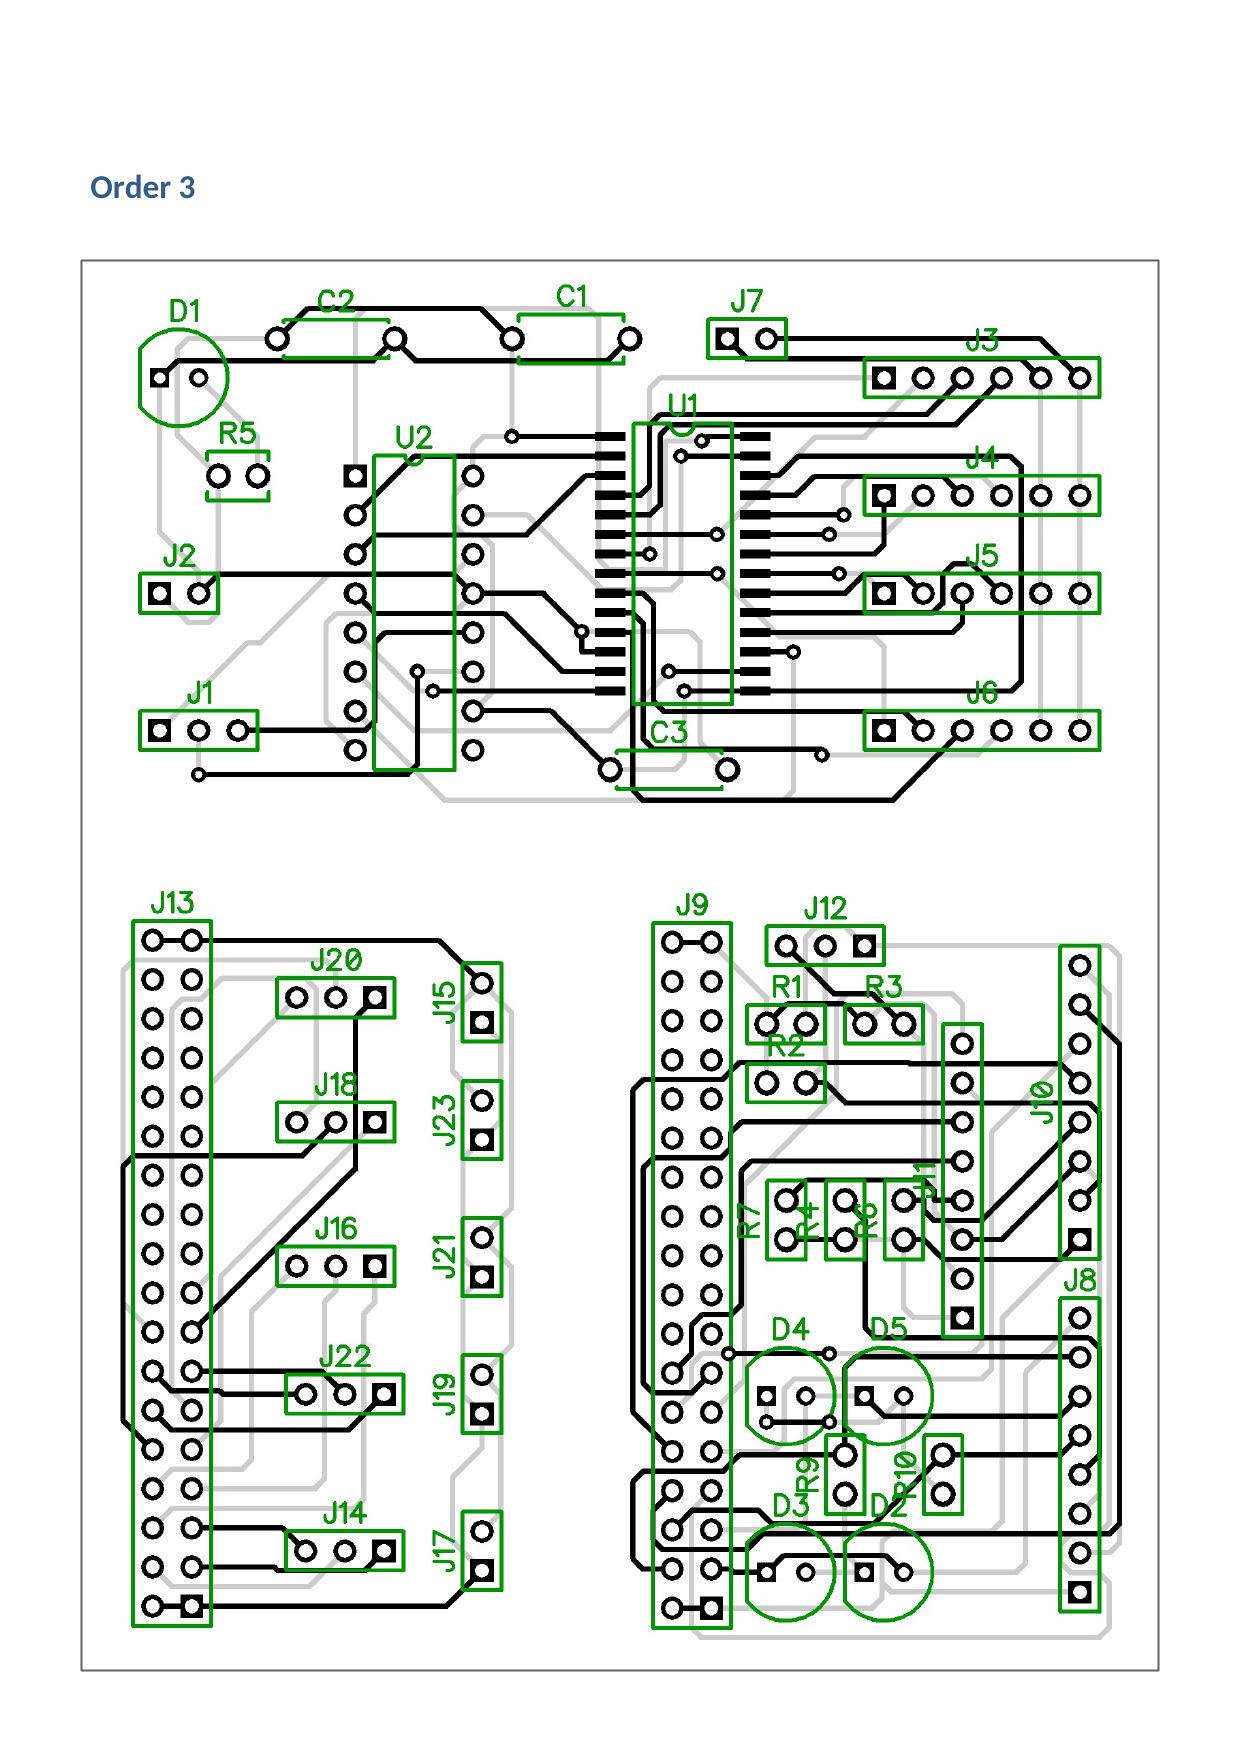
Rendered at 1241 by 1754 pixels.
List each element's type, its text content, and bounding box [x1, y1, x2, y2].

subtitle Order 3 [75, 166, 1165, 206]
picture [75, 256, 1165, 1679]
